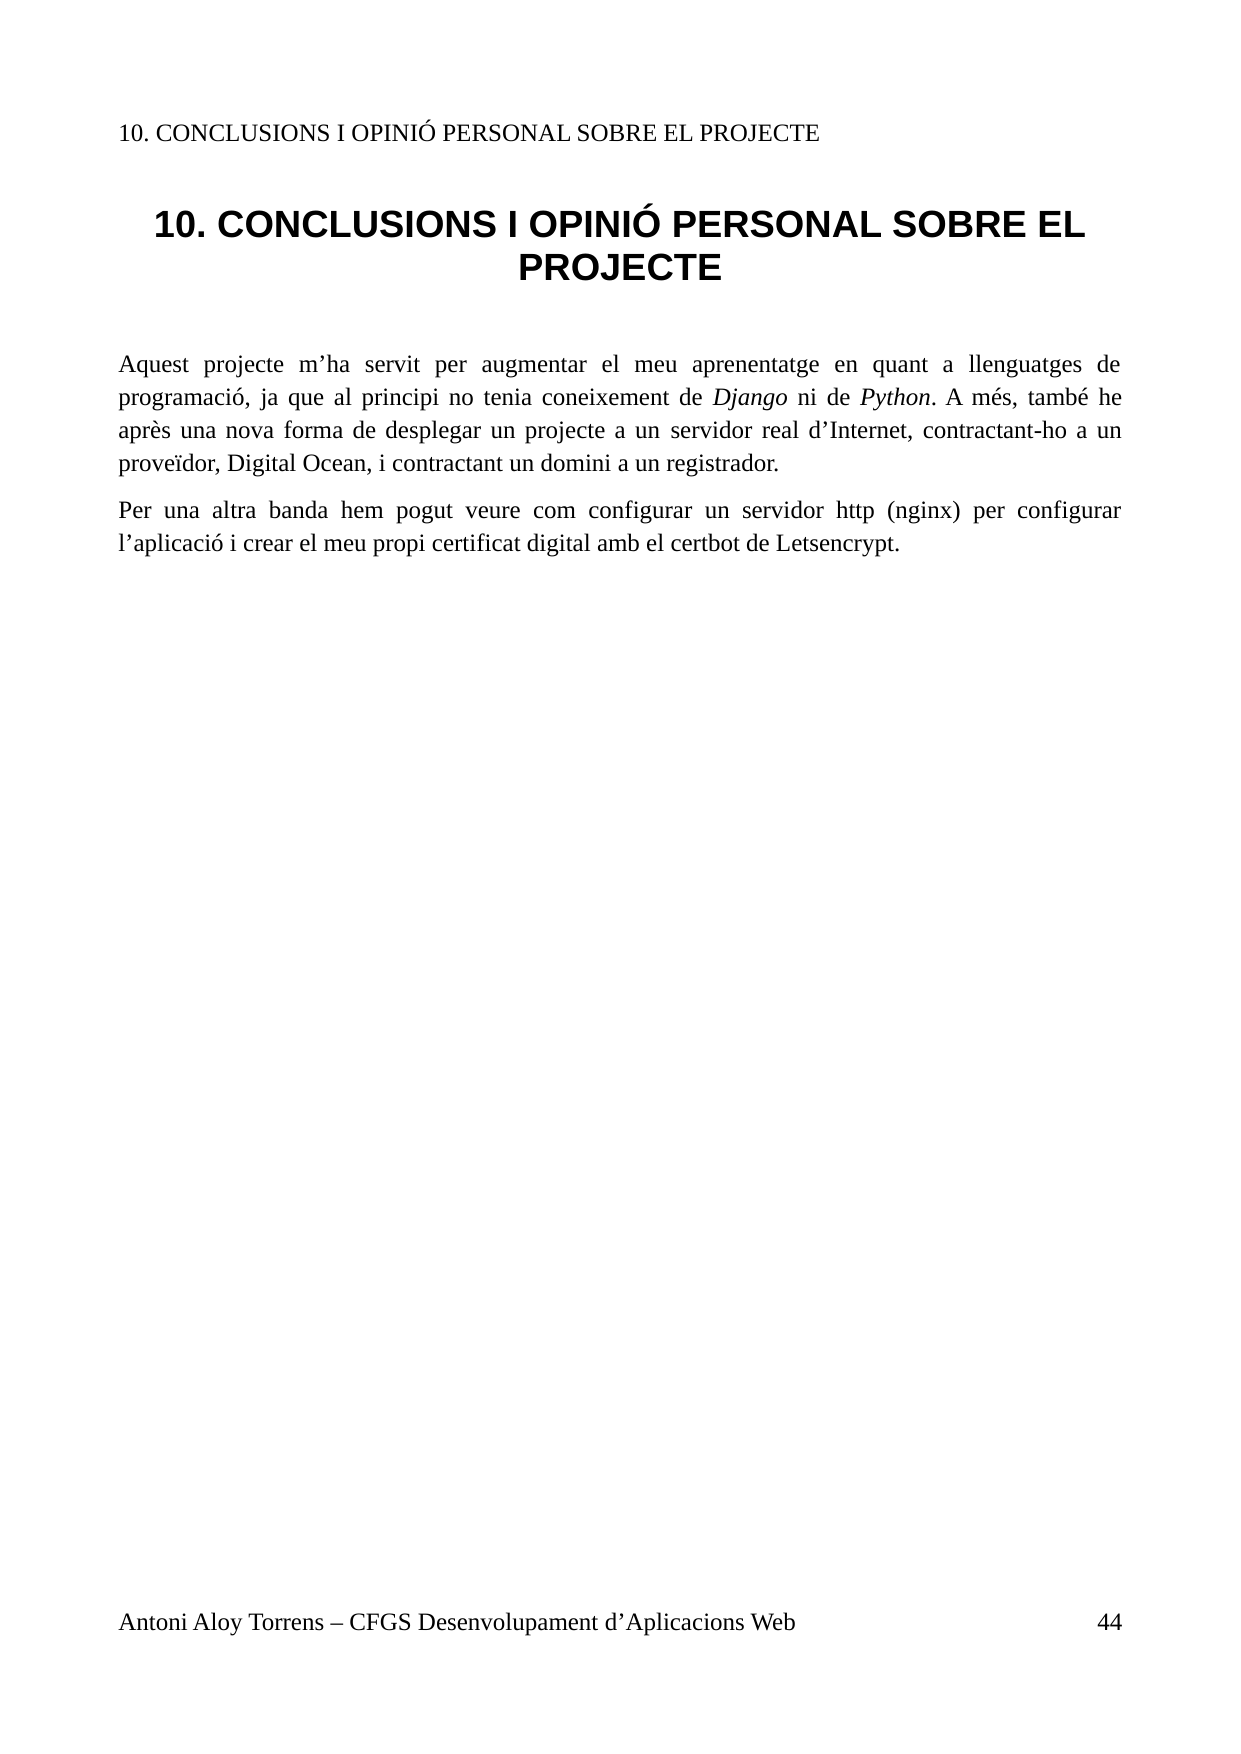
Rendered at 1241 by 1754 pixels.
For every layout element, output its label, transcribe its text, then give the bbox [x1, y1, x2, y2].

text Aquest projecte m’ha servit per augmentar el meu aprenentatge en quant a llenguatges de programació, ja que al principi no tenia coneixement de Django ni de Python. A més, també he après una nova forma de desplegar un projecte a un servidor real d’Internet, contractant-ho a un proveïdor, Digital Ocean, i contractant un domini a un registrador. [118, 349, 1122, 477]
text Per una altra banda hem pogut veure com configurar un servidor http (nginx) per configurar l’aplicació i crear el meu propi certificat digital amb el certbot de Letsencrypt. [118, 495, 1122, 557]
subtitle 10. CONCLUSIONS I OPINIÓ PERSONAL SOBRE EL PROJECTE [118, 201, 1122, 289]
